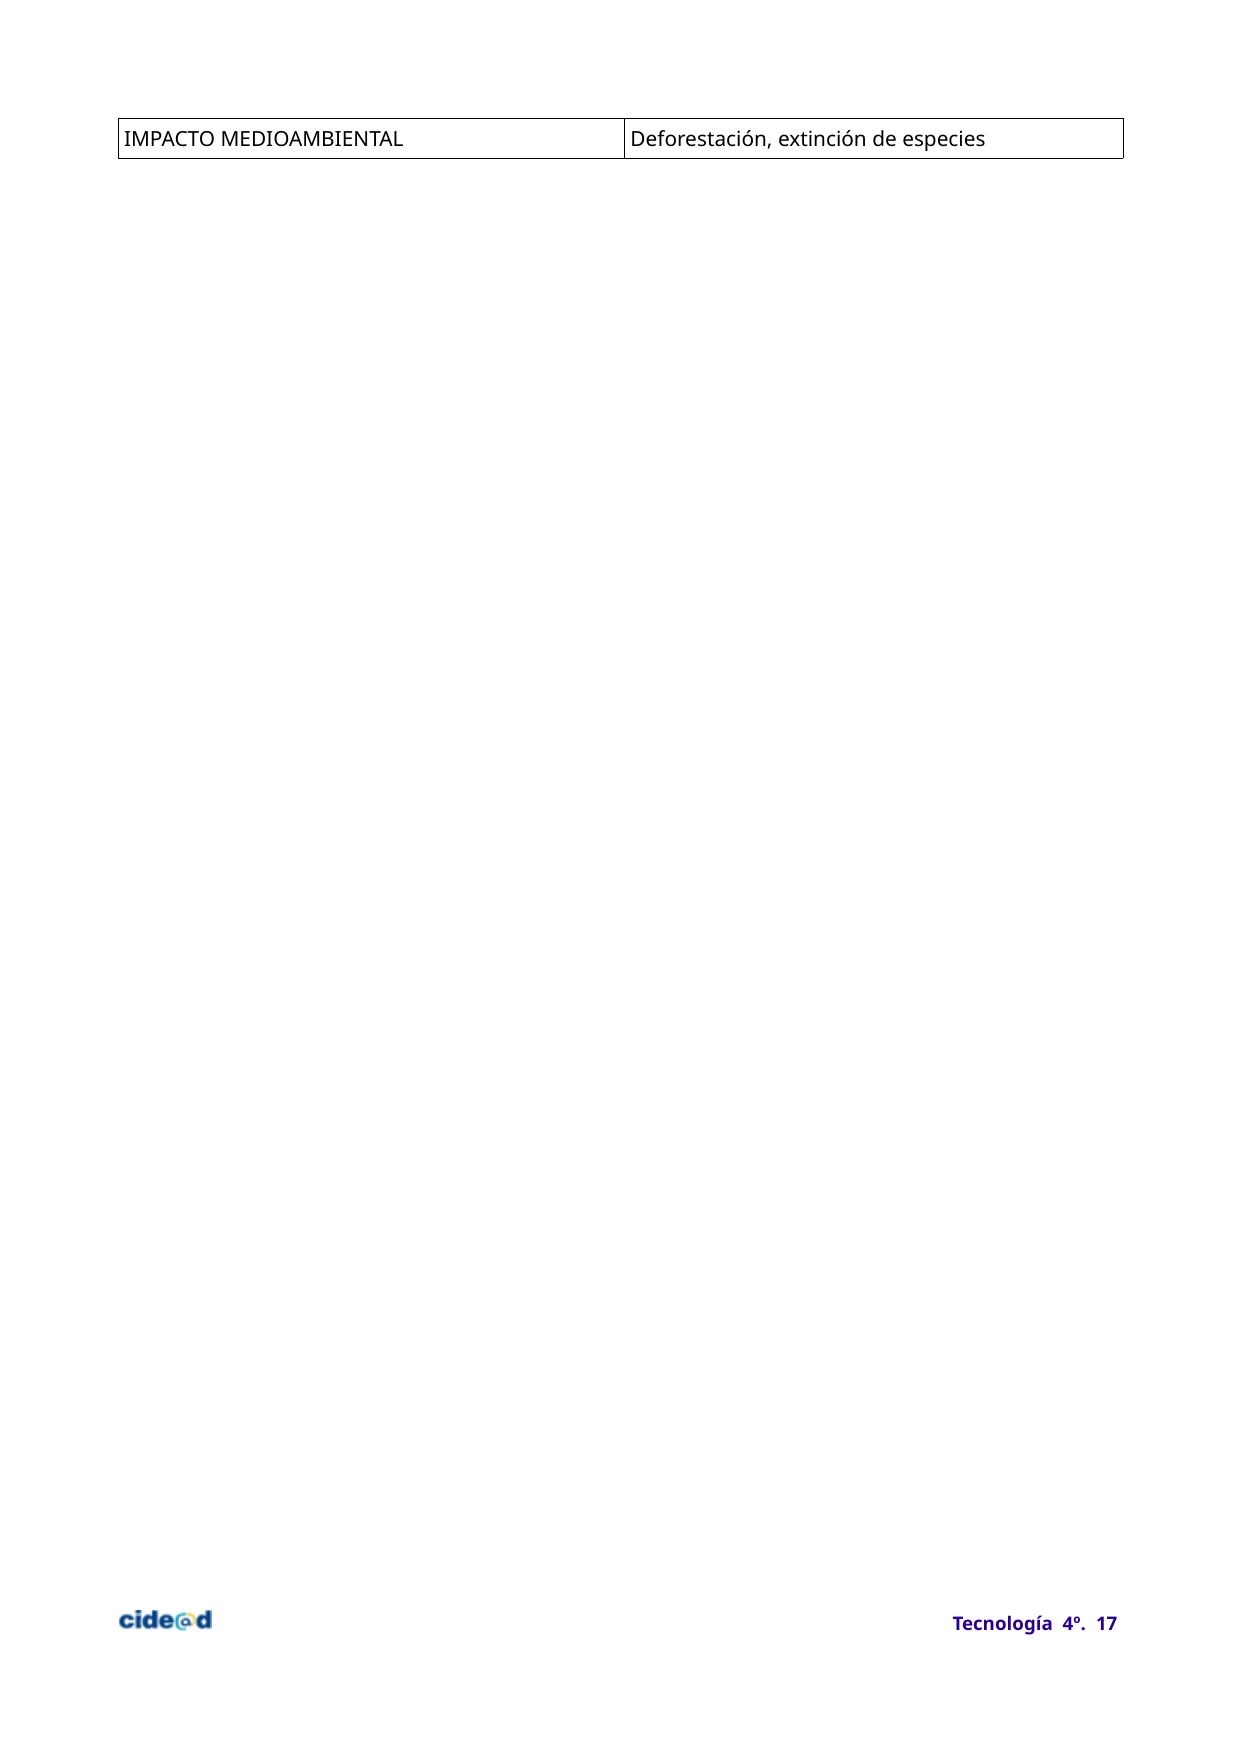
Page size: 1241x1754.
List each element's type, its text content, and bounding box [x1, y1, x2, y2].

table_cell IMPACTO MEDIOAMBIENTAL [119, 119, 624, 158]
table_cell Deforestación, extinción de especies [625, 119, 1123, 158]
picture [118, 1610, 212, 1632]
